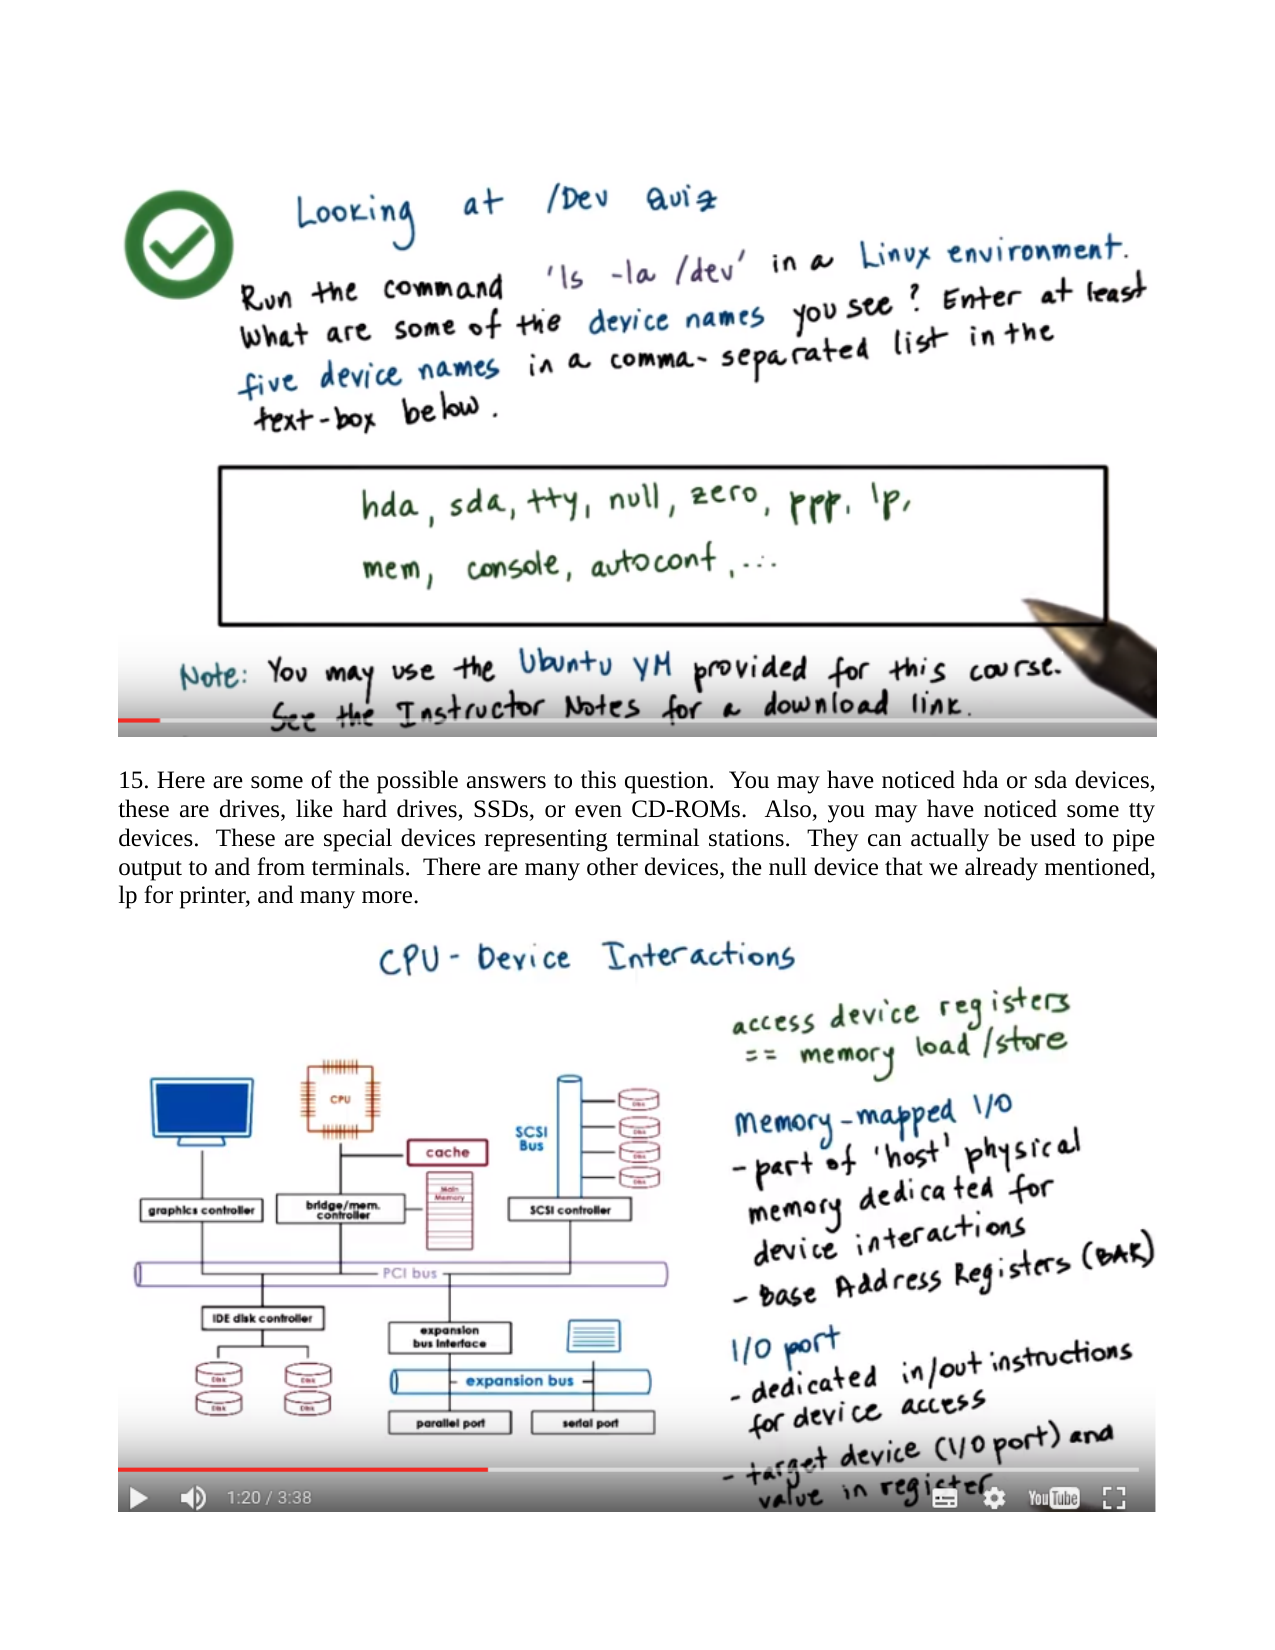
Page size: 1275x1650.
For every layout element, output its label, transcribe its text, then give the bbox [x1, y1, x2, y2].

picture [118, 175, 1157, 737]
text 15. Here are some of the possible answers to this question. You may have noticed hda or sda devices, these are drives, like hard drives, SSDs, or even CD-ROMs. Also, you may have noticed some tty devices. These are special devices representing terminal stations. They can actually be used to pipe output to and from terminals. There are many other devices, the null device that we already mentioned, lp for printer, and many more. [118, 766, 1157, 909]
picture [118, 938, 1157, 1512]
